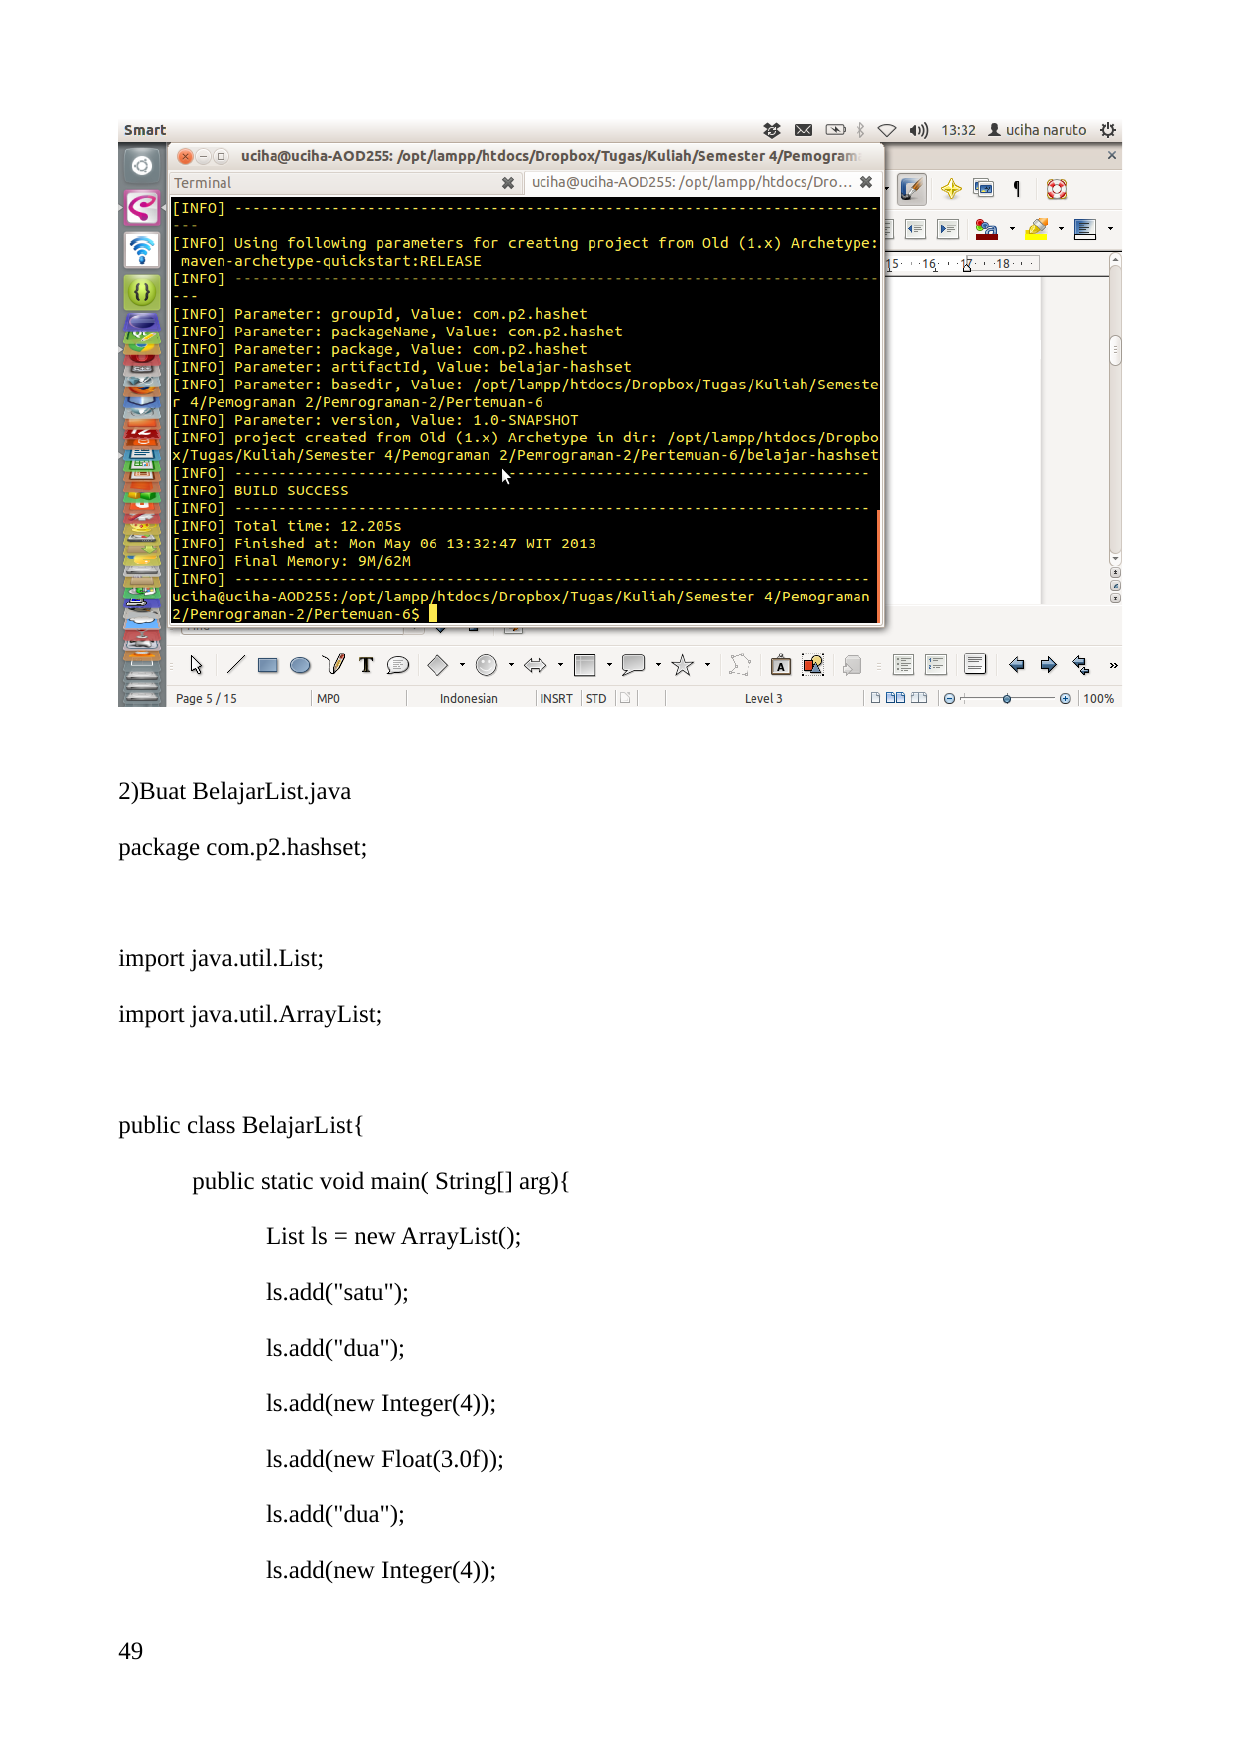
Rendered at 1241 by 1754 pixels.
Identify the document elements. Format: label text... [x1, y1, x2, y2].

text ls.add("dua"); [118, 1333, 1122, 1361]
text ls.add("satu"); [118, 1277, 1122, 1306]
text import java.util.List; [118, 943, 1122, 972]
text ls.add(new Float(3.0f)); [118, 1444, 1122, 1473]
text ls.add(new Integer(4)); [118, 1388, 1122, 1417]
picture [118, 118, 1123, 707]
text public class BelajarList{ [118, 1110, 1122, 1139]
text ls.add("dua"); [118, 1499, 1122, 1528]
text import java.util.ArrayList; [118, 999, 1122, 1028]
text public static void main( String[] arg){ [118, 1166, 1122, 1194]
text package com.p2.hashset; [118, 832, 1122, 861]
text ls.add(new Integer(4)); [118, 1555, 1122, 1584]
list Buat BelajarList.java [118, 776, 1122, 805]
text List ls = new ArrayList(); [118, 1221, 1122, 1250]
